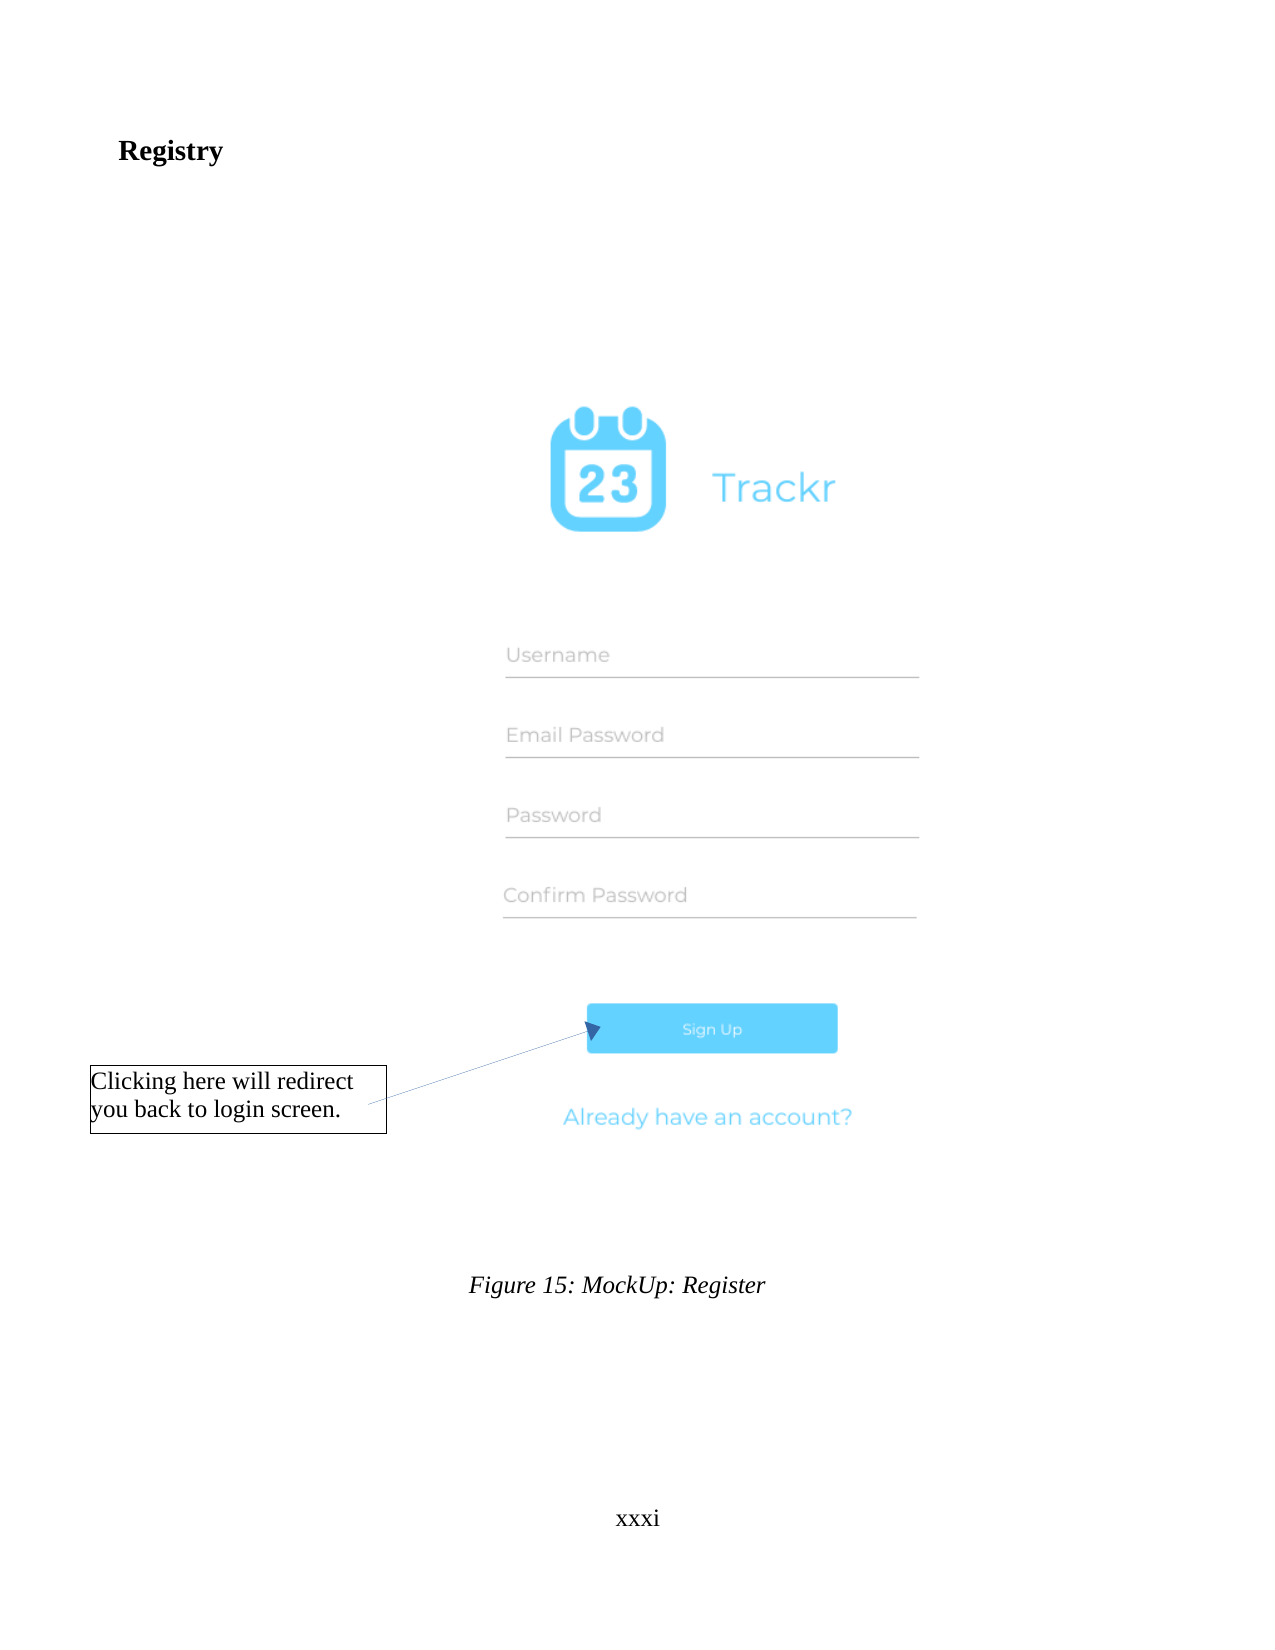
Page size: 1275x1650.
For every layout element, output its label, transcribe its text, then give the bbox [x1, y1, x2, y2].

text Figure 15: MockUp: Register [469, 1270, 956, 1299]
subtitle Registry [118, 133, 1157, 166]
picture [468, 215, 957, 1270]
